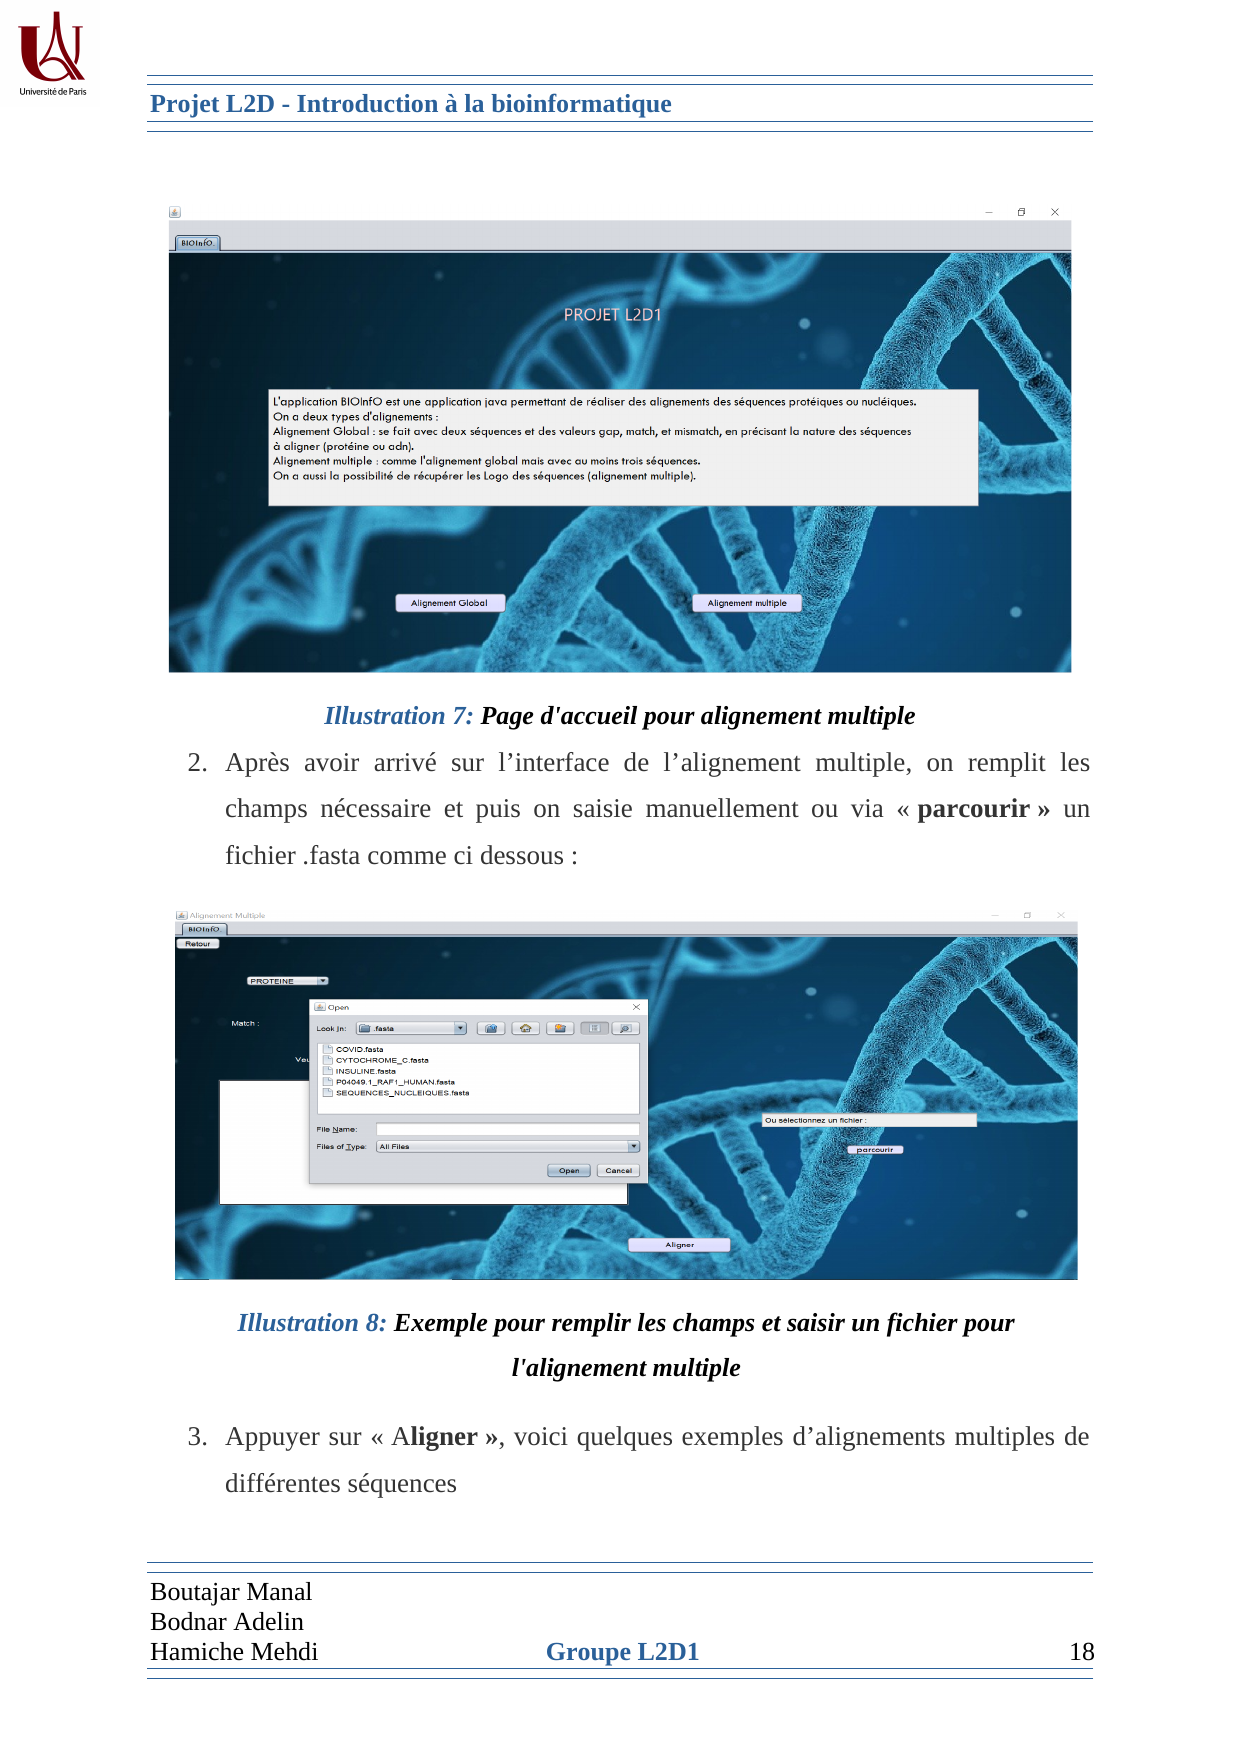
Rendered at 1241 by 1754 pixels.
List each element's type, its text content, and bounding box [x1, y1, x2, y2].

list Illustration 8: Exemple pour remplir les champs et saisir un fichier pour l'alignement multiple [175, 1280, 1078, 1382]
list Illustration 7: Page d'accueil pour alignement multiple [169, 673, 1071, 730]
picture [175, 910, 1078, 1280]
list Appuyer sur « Aligner », voici quelques exemples d’alignements multiples de différentes séquences [175, 893, 1090, 1498]
list Après avoir arrivé sur l’interface de l’alignement multiple, on remplit les champs nécessaire et puis on saisie manuellement ou via « parcourir » un fichier .fasta comme ci dessous : [169, 178, 1090, 870]
picture [0, 0, 101, 107]
picture [168, 204, 1072, 673]
